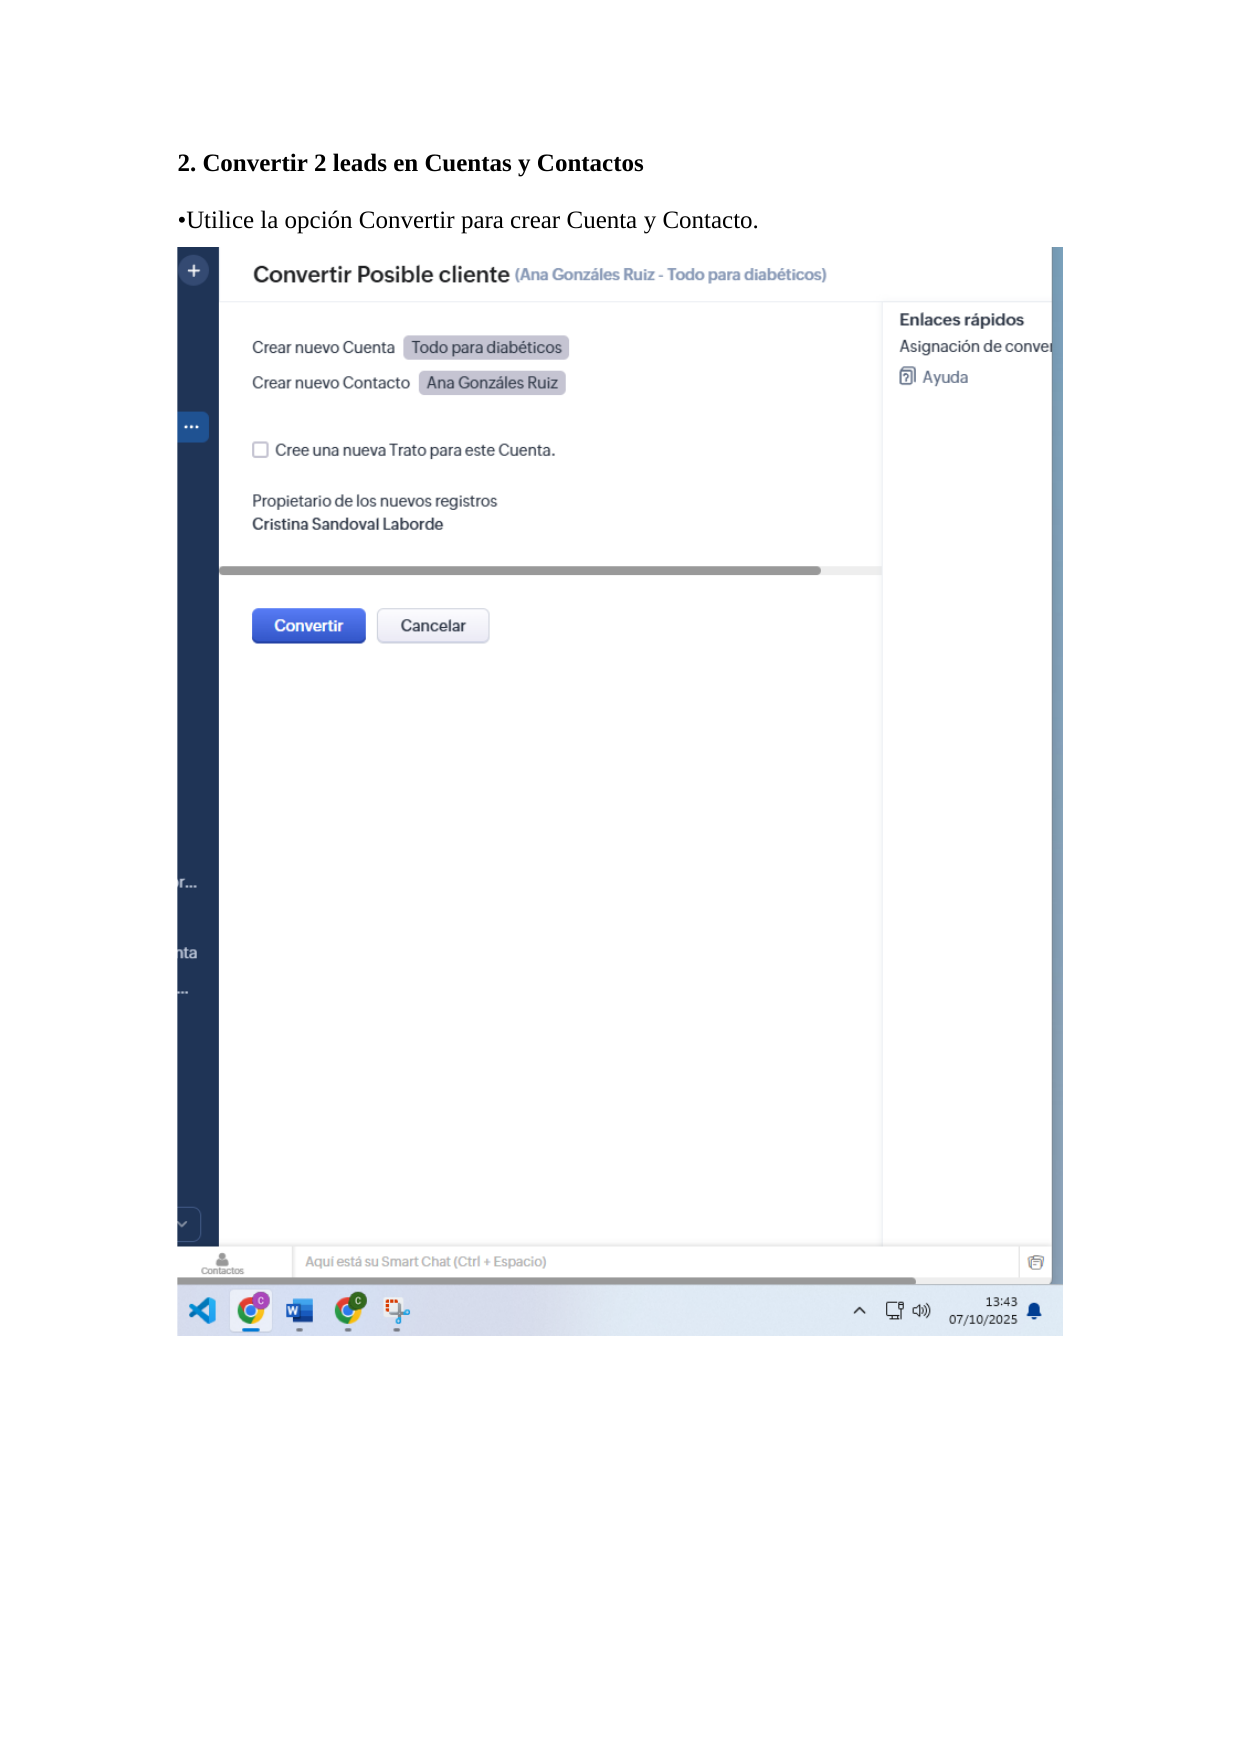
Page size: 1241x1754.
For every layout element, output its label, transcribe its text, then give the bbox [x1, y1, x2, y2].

subtitle 2. Convertir 2 leads en Cuentas y Contactos [177, 148, 1063, 176]
subtitle •Utilice la opción Convertir para crear Cuenta y Contacto. [177, 206, 1063, 234]
